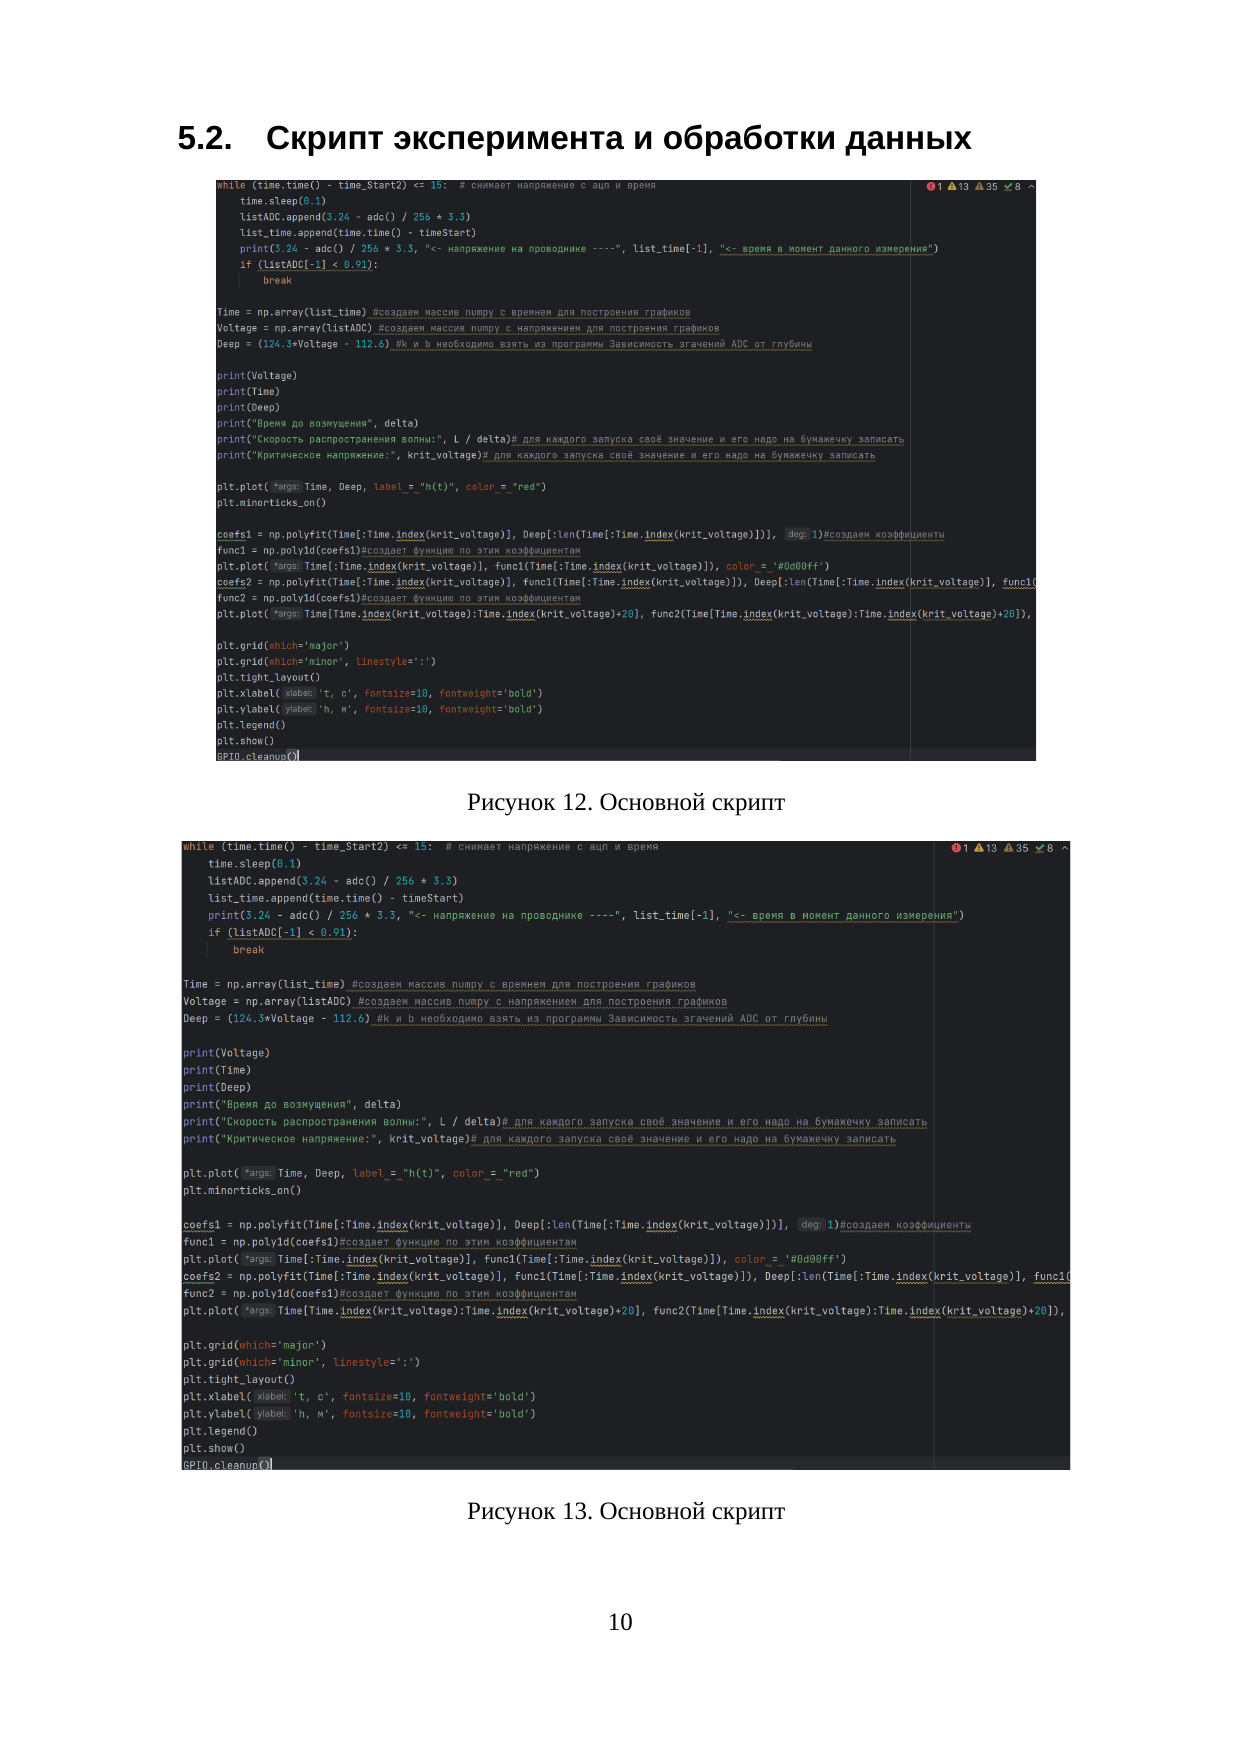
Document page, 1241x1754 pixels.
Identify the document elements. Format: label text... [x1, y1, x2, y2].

subtitle Скрипт эксперимента и обработки данных [177, 118, 1093, 157]
picture [216, 180, 1037, 761]
text Рисунок 12. Основной скрипт [130, 787, 1122, 815]
text Рисунок 13. Основной скрипт [130, 1496, 1122, 1524]
picture [181, 841, 1071, 1470]
